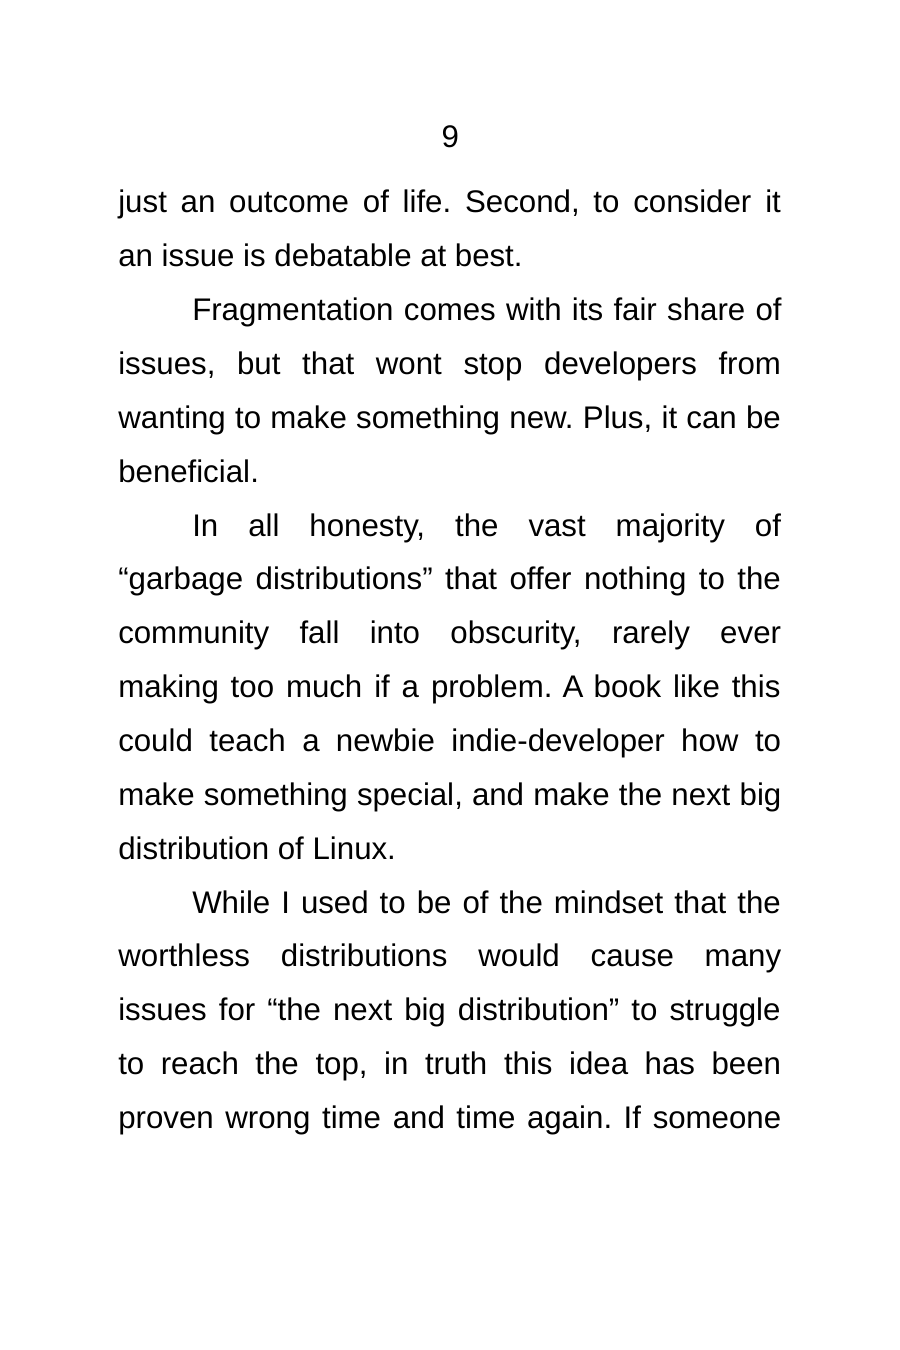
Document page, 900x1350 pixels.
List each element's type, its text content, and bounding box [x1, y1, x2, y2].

text Fragmentation comes with its fair share of issues, but that wont stop developers from wanting to make something new. Plus, it can be beneficial. [118, 291, 782, 489]
text While I used to be of the mindset that the worthless distributions would cause many issues for “the next big distribution” to struggle to reach the top, in truth this idea has been proven wrong time and time again. If someone [118, 884, 782, 1135]
text In all honesty, the vast majority of “garbage distributions” that offer nothing to the community fall into obscurity, rarely ever making too much if a problem. A book like this could teach a newbie indie-developer how to make something special, and make the next big distribution of Linux. [118, 507, 782, 866]
text just an outcome of life. Second, to consider it an issue is debatable at best. [118, 183, 782, 273]
